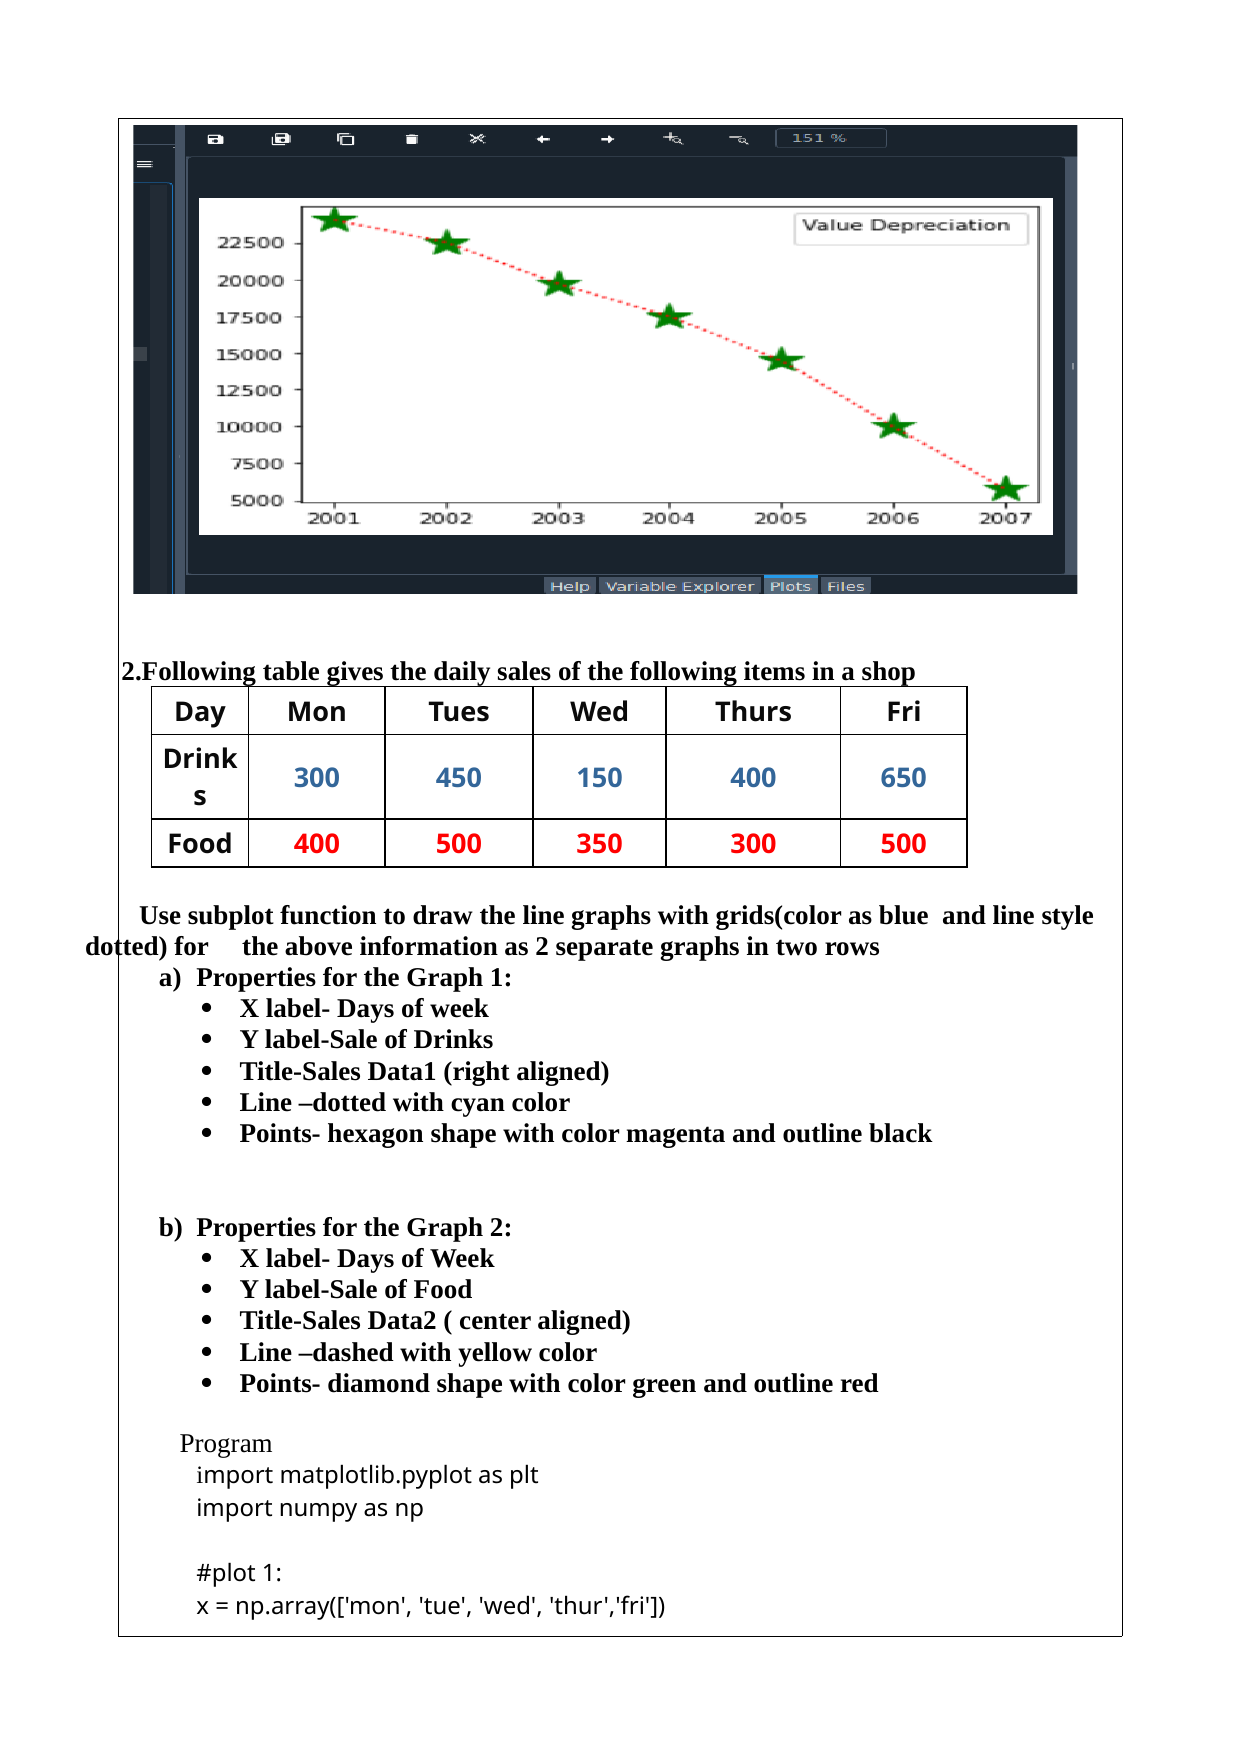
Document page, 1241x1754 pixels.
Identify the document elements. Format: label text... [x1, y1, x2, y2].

table_header Wed [534, 687, 665, 733]
picture [857, 125, 1078, 594]
list Program [119, 1427, 1119, 1458]
table_cell Food [152, 820, 248, 866]
list X label- Days of week [202, 992, 1119, 1023]
table_header Day [152, 687, 248, 733]
list x = np.array(['mon', 'tue', 'wed', 'thur','fri']) [196, 1588, 1119, 1621]
table_cell 450 [386, 735, 532, 818]
list Use subplot function to draw the line graphs with grids(color as blue and line style dotted) for the above information as 2 separate graphs in two rows [119, 899, 1119, 961]
list Points- diamond shape with color green and outline red [202, 1367, 1119, 1398]
list import numpy as np [196, 1491, 1119, 1523]
list Y label-Sale of Drinks [202, 1023, 1119, 1055]
list Line –dotted with cyan color [202, 1086, 1119, 1117]
list import matplotlib.pyplot as plt [196, 1458, 1119, 1491]
list #plot 1: [196, 1556, 1119, 1588]
list Properties for the Graph 1: [159, 961, 1119, 992]
list Title-Sales Data1 (right aligned) [202, 1055, 1119, 1086]
list X label- Days of Week [202, 1242, 1119, 1273]
table_cell 350 [534, 820, 665, 866]
table_cell 300 [667, 820, 840, 866]
table_cell 400 [667, 735, 840, 818]
list Title-Sales Data2 ( center aligned) [202, 1304, 1119, 1336]
list 2.Following table gives the daily sales of the following items in a shop [121, 654, 1119, 686]
table_cell 150 [534, 735, 665, 818]
list [85, 1427, 118, 1458]
list Y label-Sale of Food [202, 1273, 1119, 1304]
table_cell 400 [249, 820, 384, 866]
list Properties for the Graph 2: [159, 1211, 1119, 1242]
table_cell 500 [841, 820, 966, 866]
list Line –dashed with yellow color [202, 1336, 1119, 1367]
table_header Mon [249, 687, 384, 733]
list Points- hexagon shape with color magenta and outline black [202, 1117, 1119, 1148]
table_cell Drinks [152, 735, 248, 818]
table_cell 500 [386, 820, 532, 866]
table_cell 650 [841, 735, 966, 818]
table_cell 300 [249, 735, 384, 818]
table_header Tues [386, 687, 532, 733]
table_header Fri [841, 687, 966, 733]
table_header Thurs [667, 687, 840, 733]
